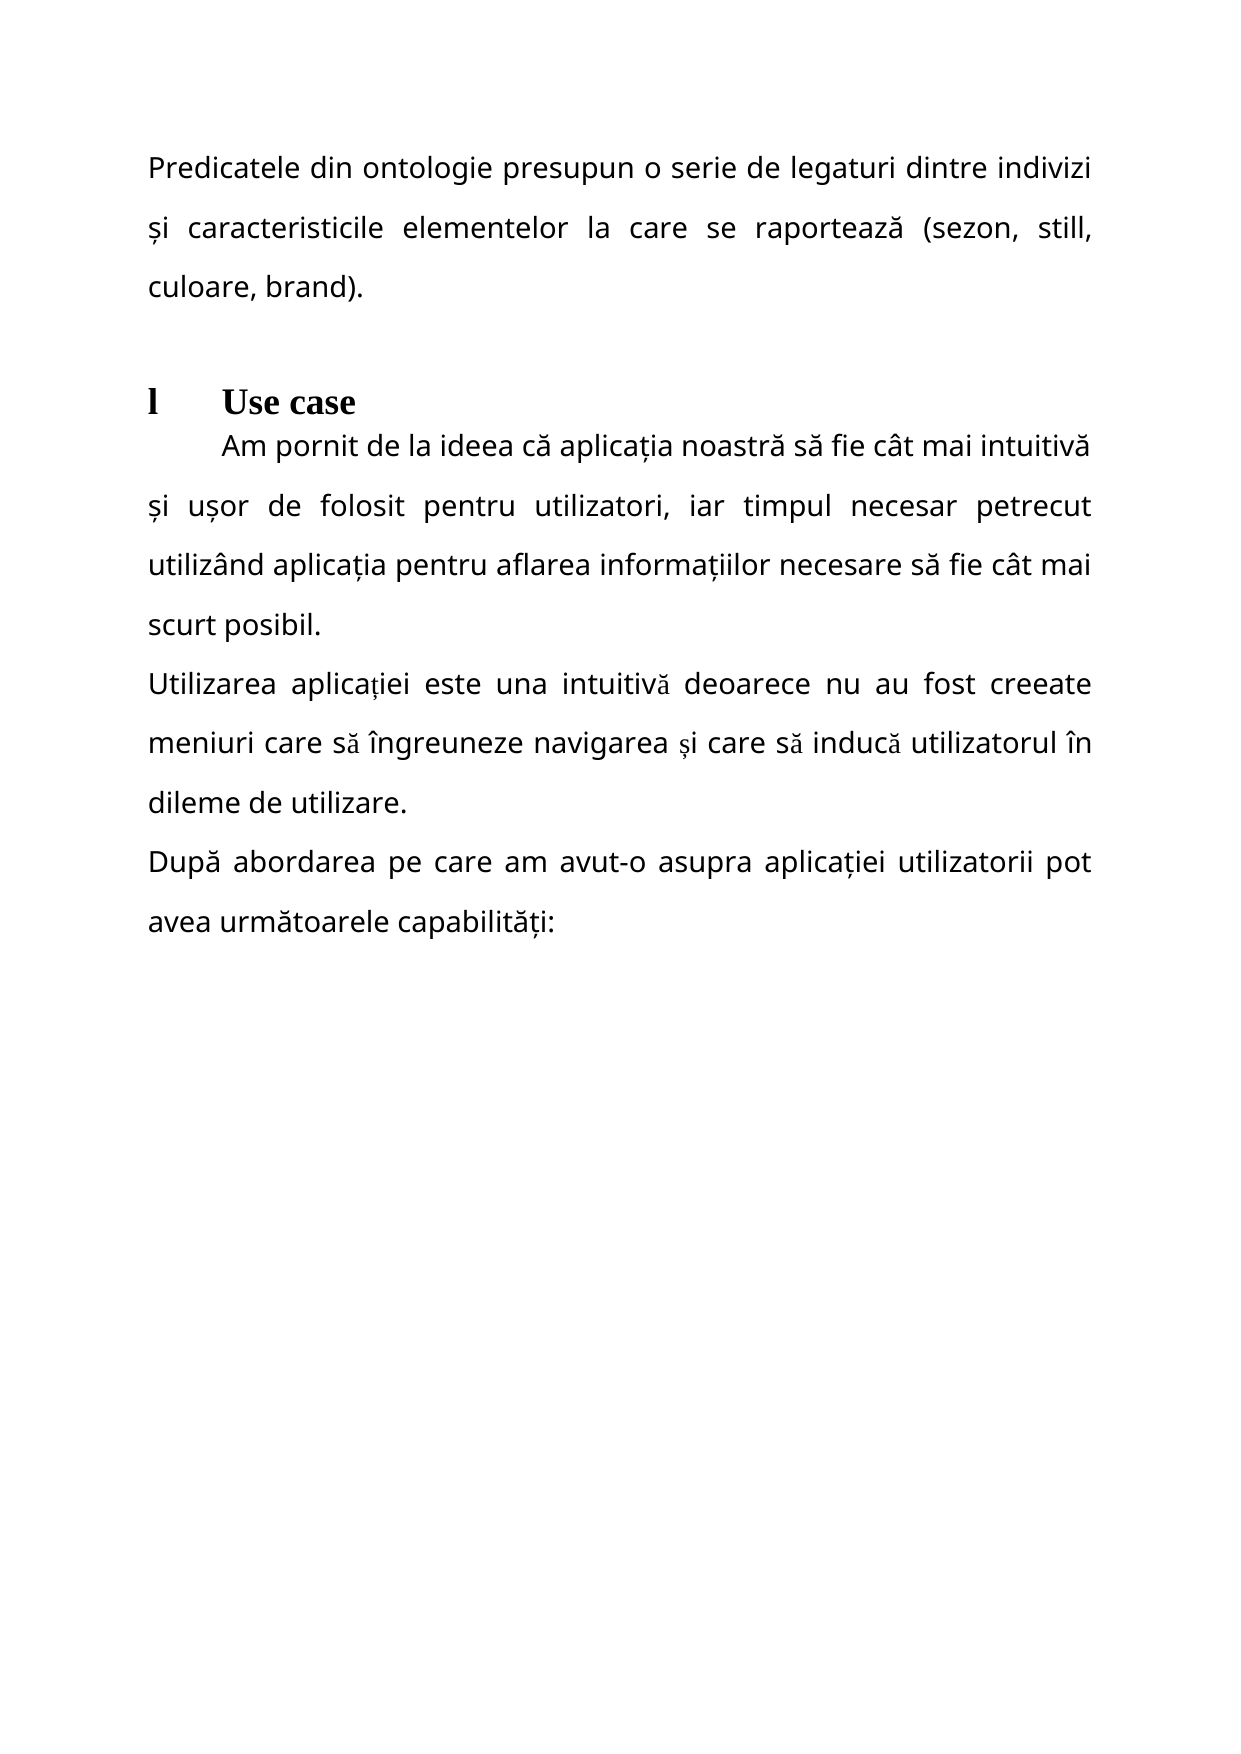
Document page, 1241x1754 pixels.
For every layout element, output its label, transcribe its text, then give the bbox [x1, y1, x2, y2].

text Am pornit de la ideea că aplicația noastră să fie cât mai intuitivă și ușor de folosit pentru utilizatori, iar timpul necesar petrecut utilizând aplicația pentru aflarea informațiilor necesare să fie cât mai scurt posibil. [148, 425, 1093, 643]
subtitle Use case [148, 379, 1093, 422]
text După abordarea pe care am avut-o asupra aplicației utilizatorii pot avea următoarele capabilități: [148, 842, 1093, 941]
text Predicatele din ontologie presupun o serie de legaturi dintre indivizi și caracteristicile elementelor la care se raportează (sezon, still, culoare, brand). [148, 148, 1093, 306]
text Utilizarea aplicației este una intuitivă deoarece nu au fost creeate meniuri care să îngreuneze navigarea și care să inducă utilizatorul în dileme de utilizare. [148, 663, 1093, 822]
